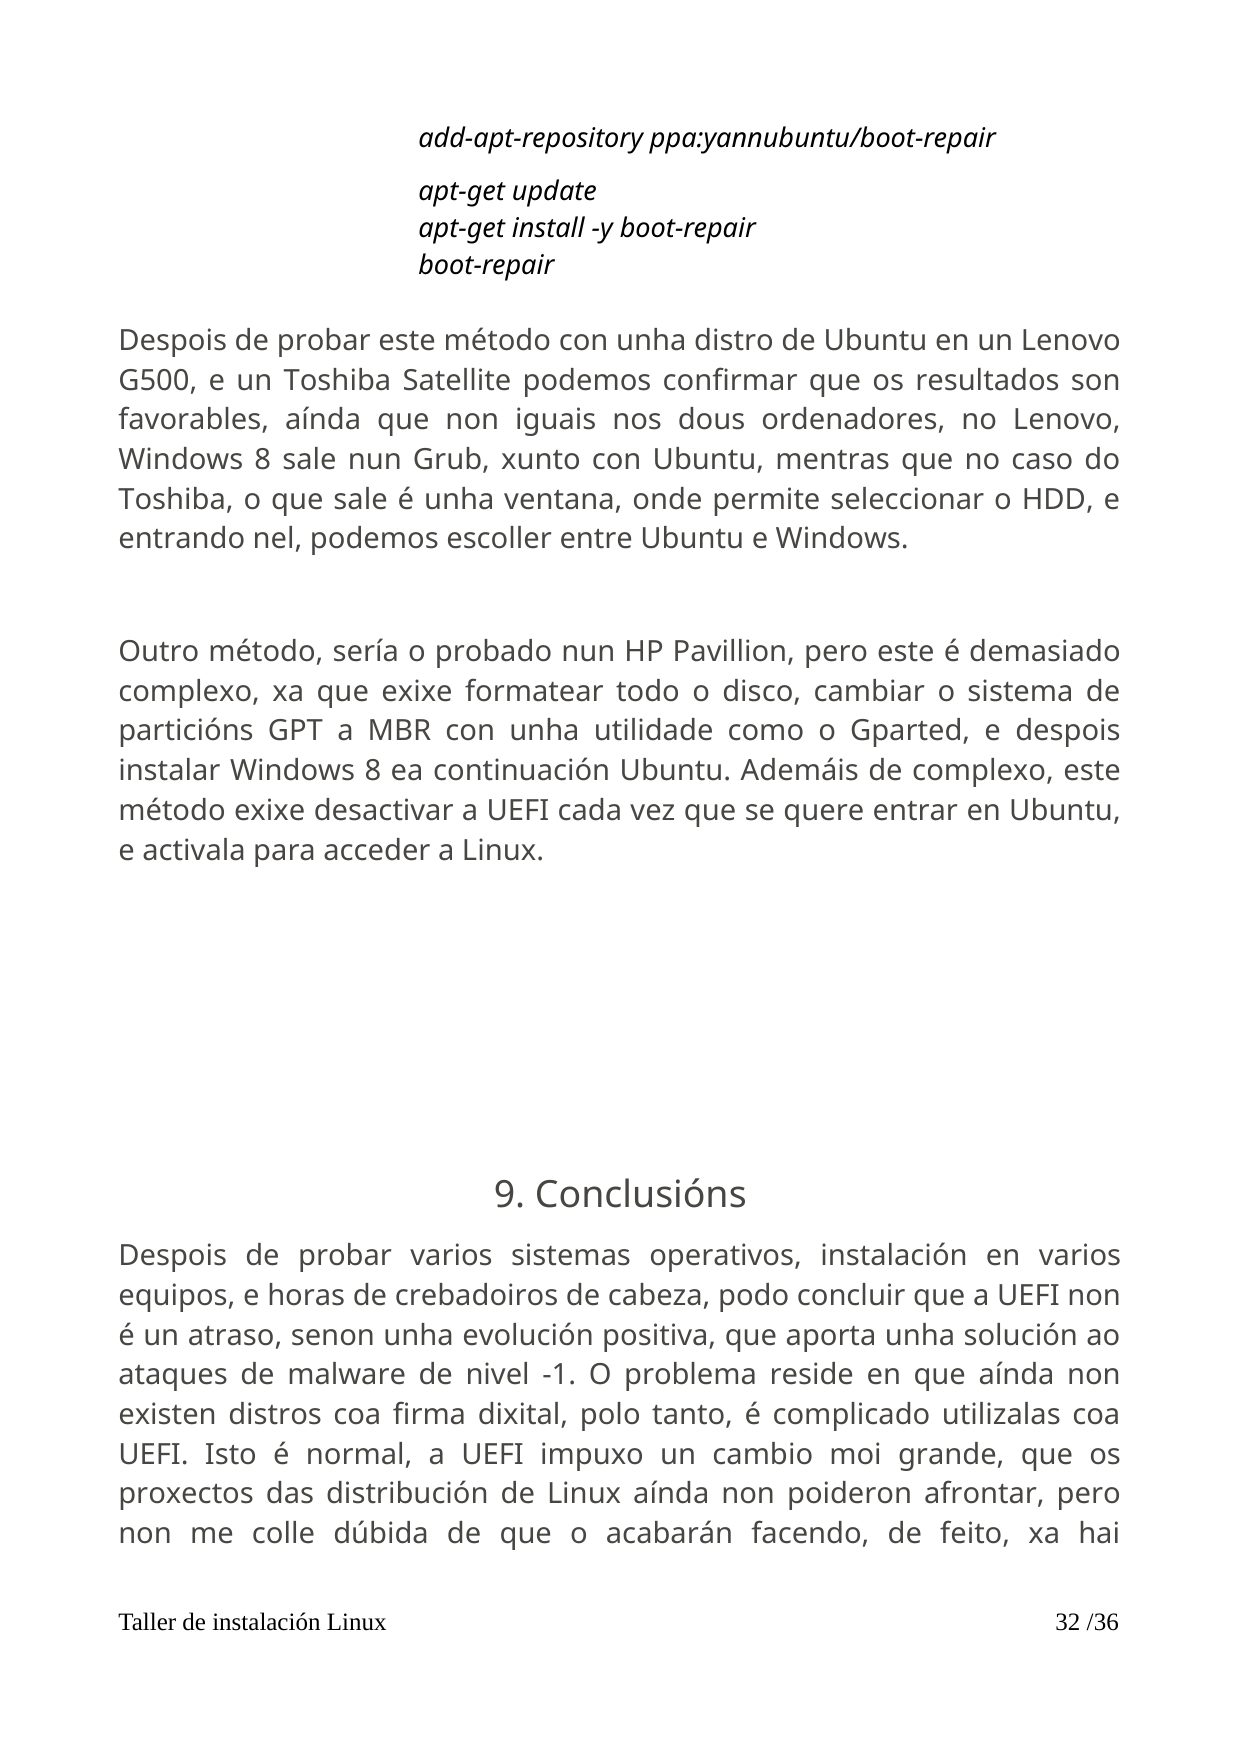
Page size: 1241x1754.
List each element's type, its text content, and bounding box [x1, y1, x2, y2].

text Outro método, sería o probado nun HP Pavillion, pero este é demasiado complexo, xa que exixe formatear todo o disco, cambiar o sistema de particións GPT a MBR con unha utilidade como o Gparted, e despois instalar Windows 8 ea continuación Ubuntu. Ademáis de complexo, este método exixe desactivar a UEFI cada vez que se quere entrar en Ubuntu, e activala para acceder a Linux. [118, 630, 1122, 868]
text apt-get install -y boot-repair [418, 208, 1122, 245]
text Despois de probar varios sistemas operativos, instalación en varios equipos, e horas de crebadoiros de cabeza, podo concluir que a UEFI non é un atraso, senon unha evolución positiva, que aporta unha solución ao ataques de malware de nivel -1. O problema reside en que aínda non existen distros coa firma dixital, polo tanto, é complicado utilizalas coa UEFI. Isto é normal, a UEFI impuxo un cambio moi grande, que os proxectos das distribución de Linux aínda non poideron afrontar, pero non me colle dúbida de que o acabarán facendo, de feito, xa hai [118, 1234, 1122, 1552]
text boot-repair [418, 245, 1122, 282]
text 9. Conclusións [118, 1167, 1122, 1218]
text Despois de probar este método con unha distro de Ubuntu en un Lenovo G500, e un Toshiba Satellite podemos confirmar que os resultados son favorables, aínda que non iguais nos dous ordenadores, no Lenovo, Windows 8 sale nun Grub, xunto con Ubuntu, mentras que no caso do Toshiba, o que sale é unha ventana, onde permite seleccionar o HDD, e entrando nel, podemos escoller entre Ubuntu e Windows. [118, 319, 1122, 557]
text apt-get update [418, 172, 1122, 208]
text add-apt-repository ppa:yannubuntu/boot-repair [418, 118, 1122, 155]
